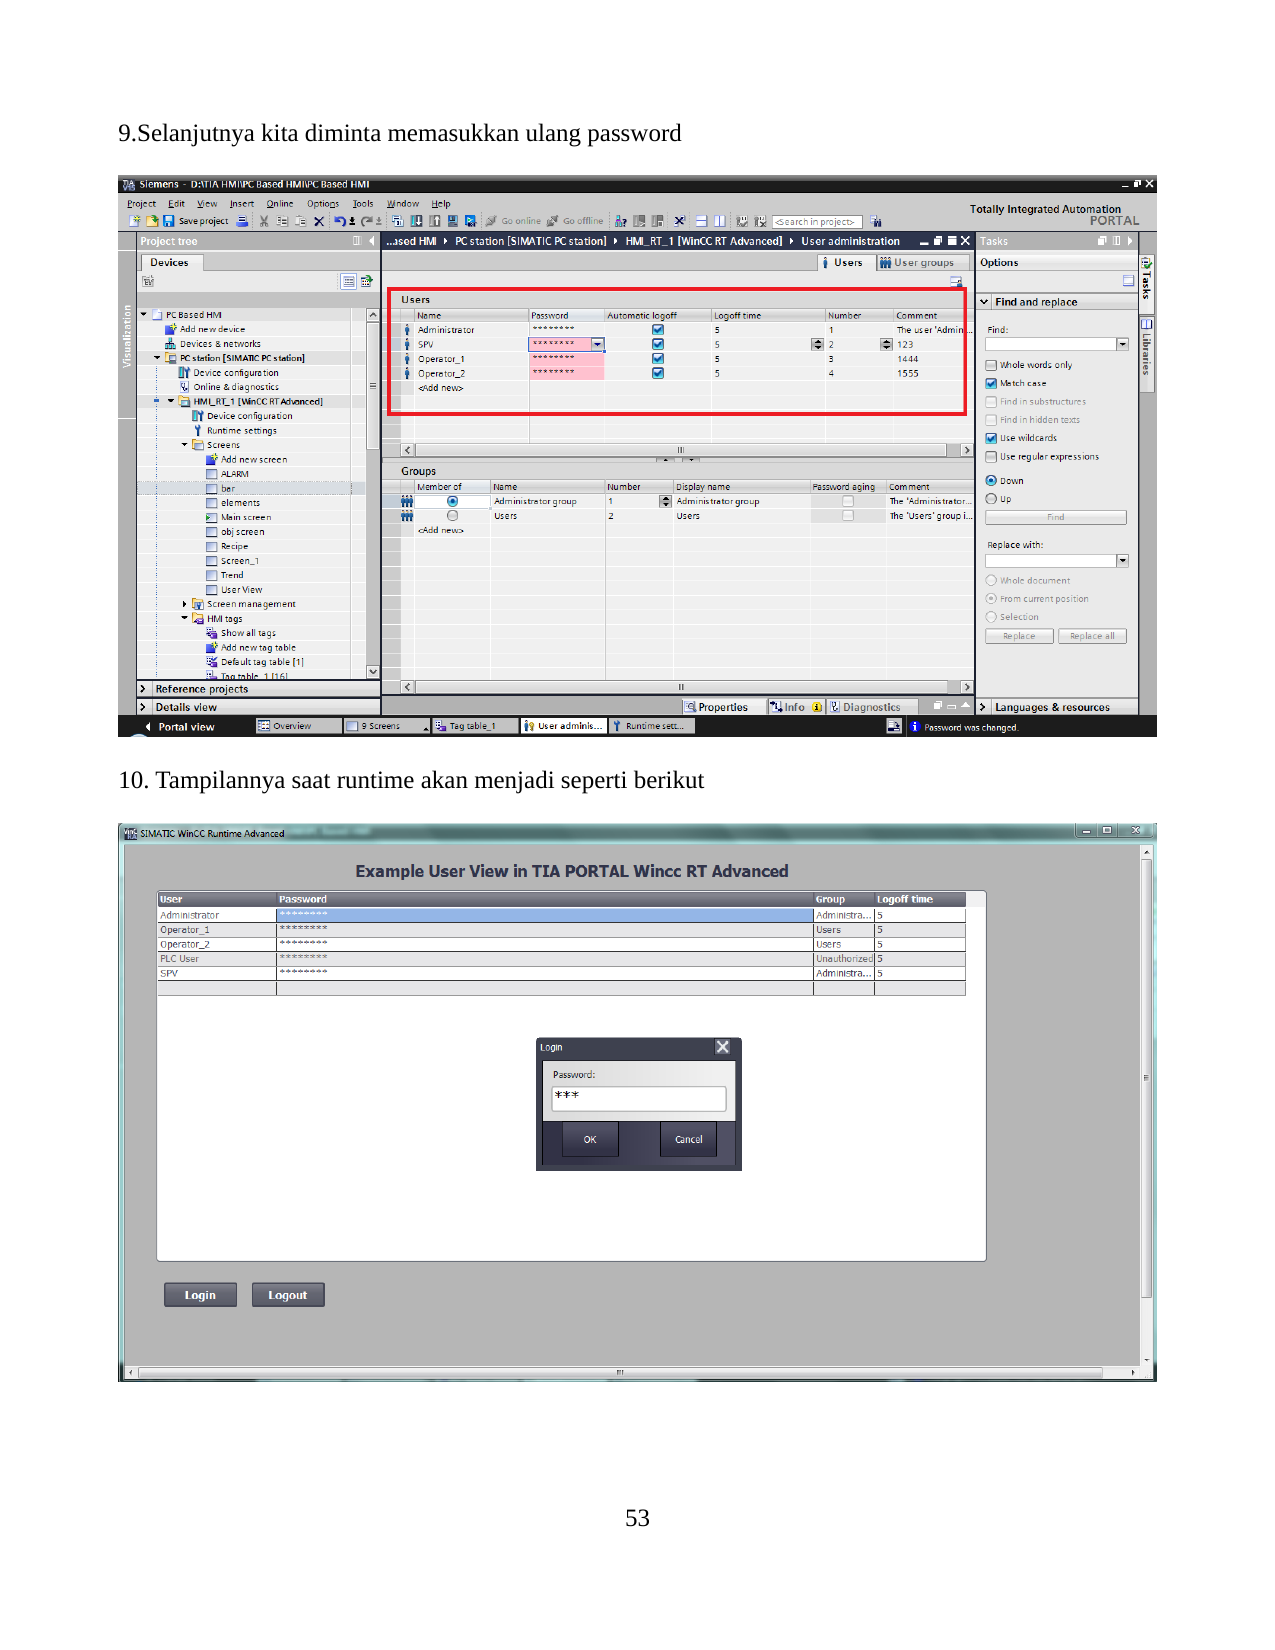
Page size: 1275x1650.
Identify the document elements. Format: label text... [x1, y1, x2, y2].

text 10. Tampilannya saat runtime akan menjadi seperti berikut [118, 766, 1157, 794]
picture [118, 823, 1157, 1382]
picture [118, 175, 1157, 737]
text 9.Selanjutnya kita diminta memasukkan ulang password [118, 118, 1157, 147]
